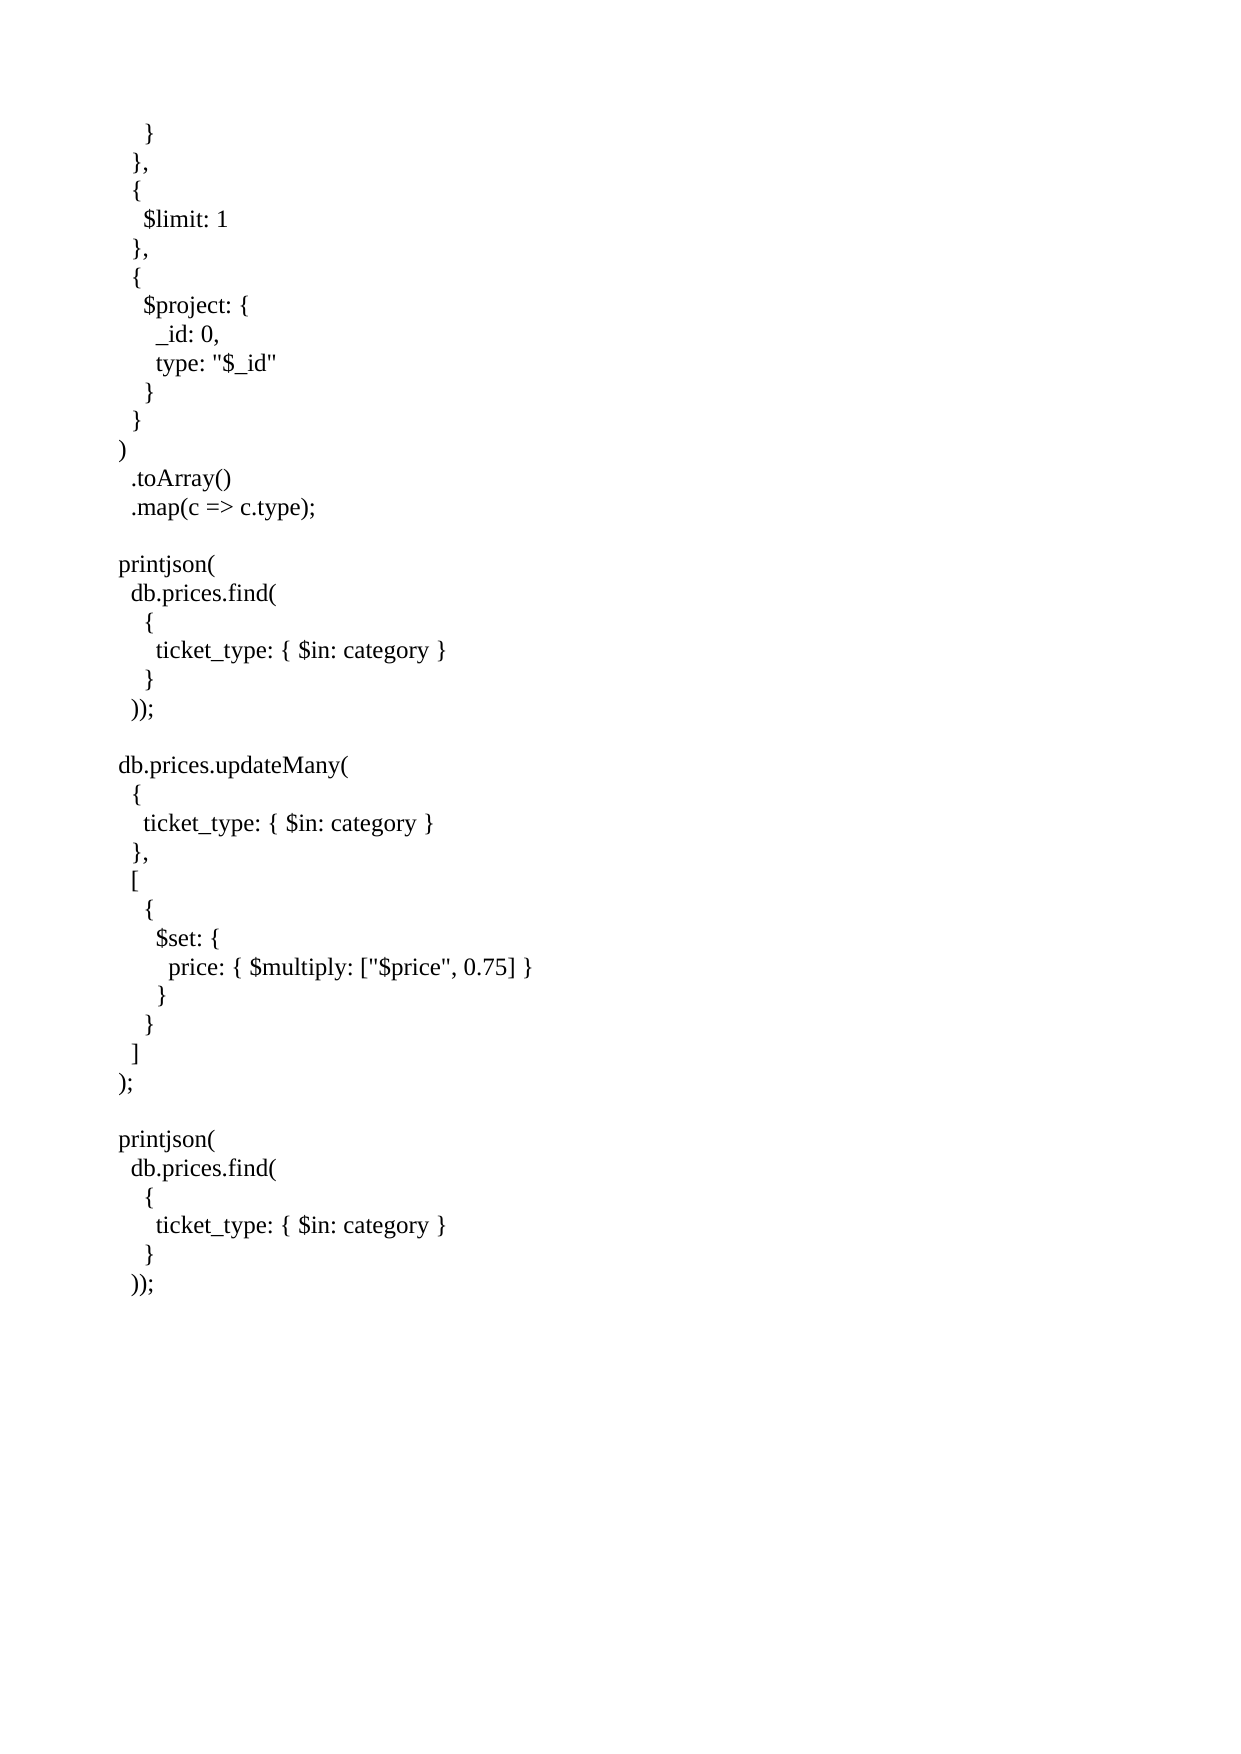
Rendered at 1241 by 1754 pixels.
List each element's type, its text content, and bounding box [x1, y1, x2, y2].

text $project: { [118, 291, 1122, 319]
text type: "$_id" [118, 348, 1122, 377]
text { [118, 1182, 1122, 1211]
text ] [118, 1038, 1122, 1067]
text ticket_type: { $in: category } [118, 808, 1122, 837]
text } [118, 664, 1122, 693]
text { [118, 894, 1122, 923]
text _id: 0, [118, 319, 1122, 348]
text printjson( [118, 1124, 1122, 1153]
text } [118, 981, 1122, 1009]
text { [118, 607, 1122, 636]
text $set: { [118, 923, 1122, 952]
text } [118, 118, 1122, 147]
text )); [118, 1268, 1122, 1297]
text } [118, 1009, 1122, 1038]
text printjson( [118, 549, 1122, 578]
text db.prices.updateMany( [118, 751, 1122, 779]
text db.prices.find( [118, 578, 1122, 607]
text }, [118, 837, 1122, 866]
text db.prices.find( [118, 1153, 1122, 1182]
text price: { $multiply: ["$price", 0.75] } [118, 952, 1122, 981]
text ); [118, 1067, 1122, 1096]
text { [118, 262, 1122, 291]
text }, [118, 233, 1122, 262]
text } [118, 1239, 1122, 1268]
text .map(c => c.type); [118, 492, 1122, 521]
text .toArray() [118, 463, 1122, 492]
text }, [118, 147, 1122, 176]
text )); [118, 693, 1122, 722]
text $limit: 1 [118, 204, 1122, 233]
text ticket_type: { $in: category } [118, 636, 1122, 664]
text ticket_type: { $in: category } [118, 1211, 1122, 1239]
text } [118, 406, 1122, 434]
text ) [118, 434, 1122, 463]
text [ [118, 866, 1122, 894]
text { [118, 779, 1122, 808]
text { [118, 176, 1122, 204]
text } [118, 377, 1122, 406]
